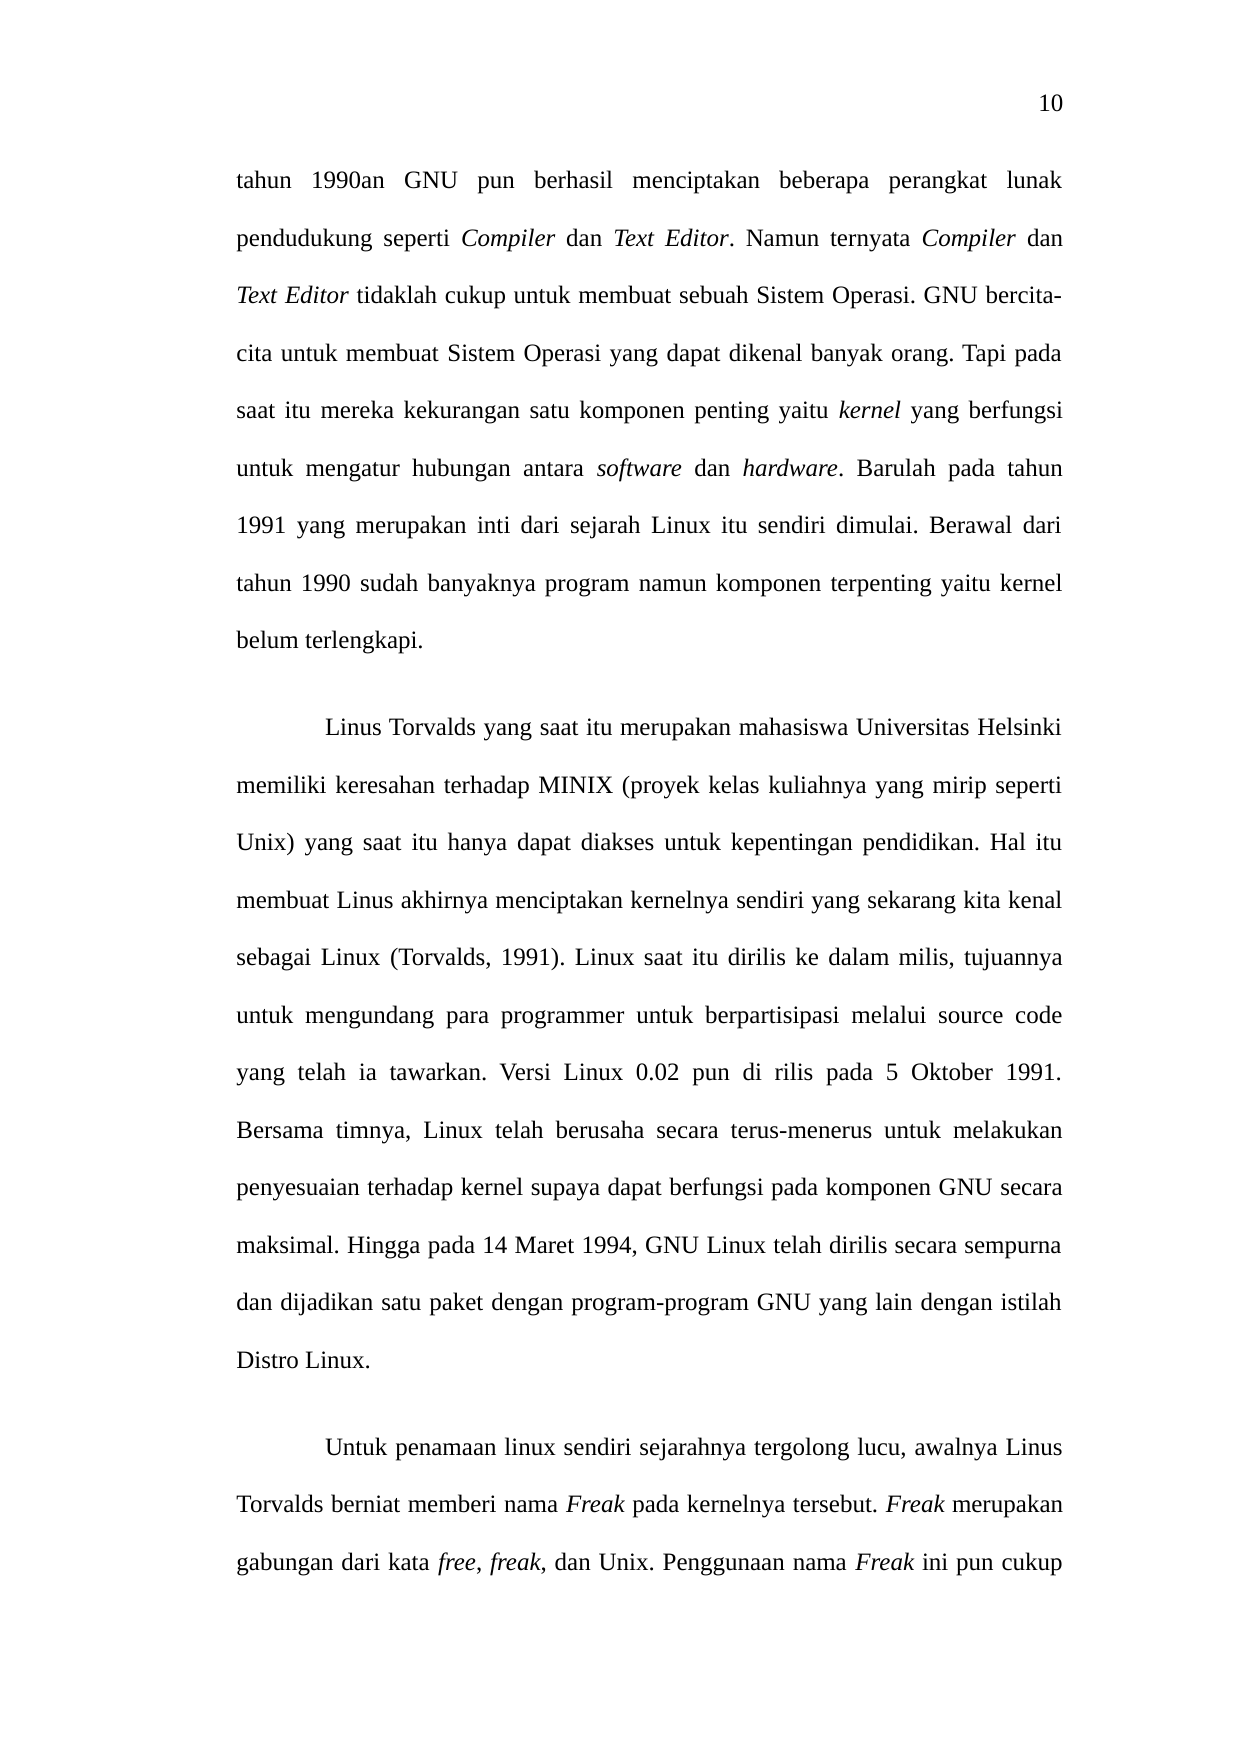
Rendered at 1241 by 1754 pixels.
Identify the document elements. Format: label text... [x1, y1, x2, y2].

text tahun 1990an GNU pun berhasil menciptakan beberapa perangkat lunak pendudukung seperti Compiler dan Text Editor. Namun ternyata Compiler dan Text Editor tidaklah cukup untuk membuat sebuah Sistem Operasi. GNU bercita-cita untuk membuat Sistem Operasi yang dapat dikenal banyak orang. Tapi pada saat itu mereka kekurangan satu komponen penting yaitu kernel yang berfungsi untuk mengatur hubungan antara software dan hardware. Barulah pada tahun 1991 yang merupakan inti dari sejarah Linux itu sendiri dimulai. Berawal dari tahun 1990 sudah banyaknya program namun komponen terpenting yaitu kernel belum terlengkapi. [236, 165, 1063, 654]
text Linus Torvalds yang saat itu merupakan mahasiswa Universitas Helsinki memiliki keresahan terhadap MINIX (proyek kelas kuliahnya yang mirip seperti Unix) yang saat itu hanya dapat diakses untuk kepentingan pendidikan. Hal itu membuat Linus akhirnya menciptakan kernelnya sendiri yang sekarang kita kenal sebagai Linux (Torvalds, 1991)⁠. Linux saat itu dirilis ke dalam milis, tujuannya untuk mengundang para programmer untuk berpartisipasi melalui source code yang telah ia tawarkan. Versi Linux 0.02 pun di rilis pada 5 Oktober 1991. Bersama timnya, Linux telah berusaha secara terus-menerus untuk melakukan penyesuaian terhadap kernel supaya dapat berfungsi pada komponen GNU secara maksimal. Hingga pada 14 Maret 1994, GNU Linux telah dirilis secara sempurna dan dijadikan satu paket dengan program-program GNU yang lain dengan istilah Distro Linux. [236, 712, 1063, 1373]
text Untuk penamaan linux sendiri sejarahnya tergolong lucu, awalnya Linus Torvalds berniat memberi nama Freak pada kernelnya tersebut. Freak merupakan gabungan dari kata free, freak, dan Unix. Penggunaan nama Freak ini pun cukup [236, 1432, 1063, 1576]
